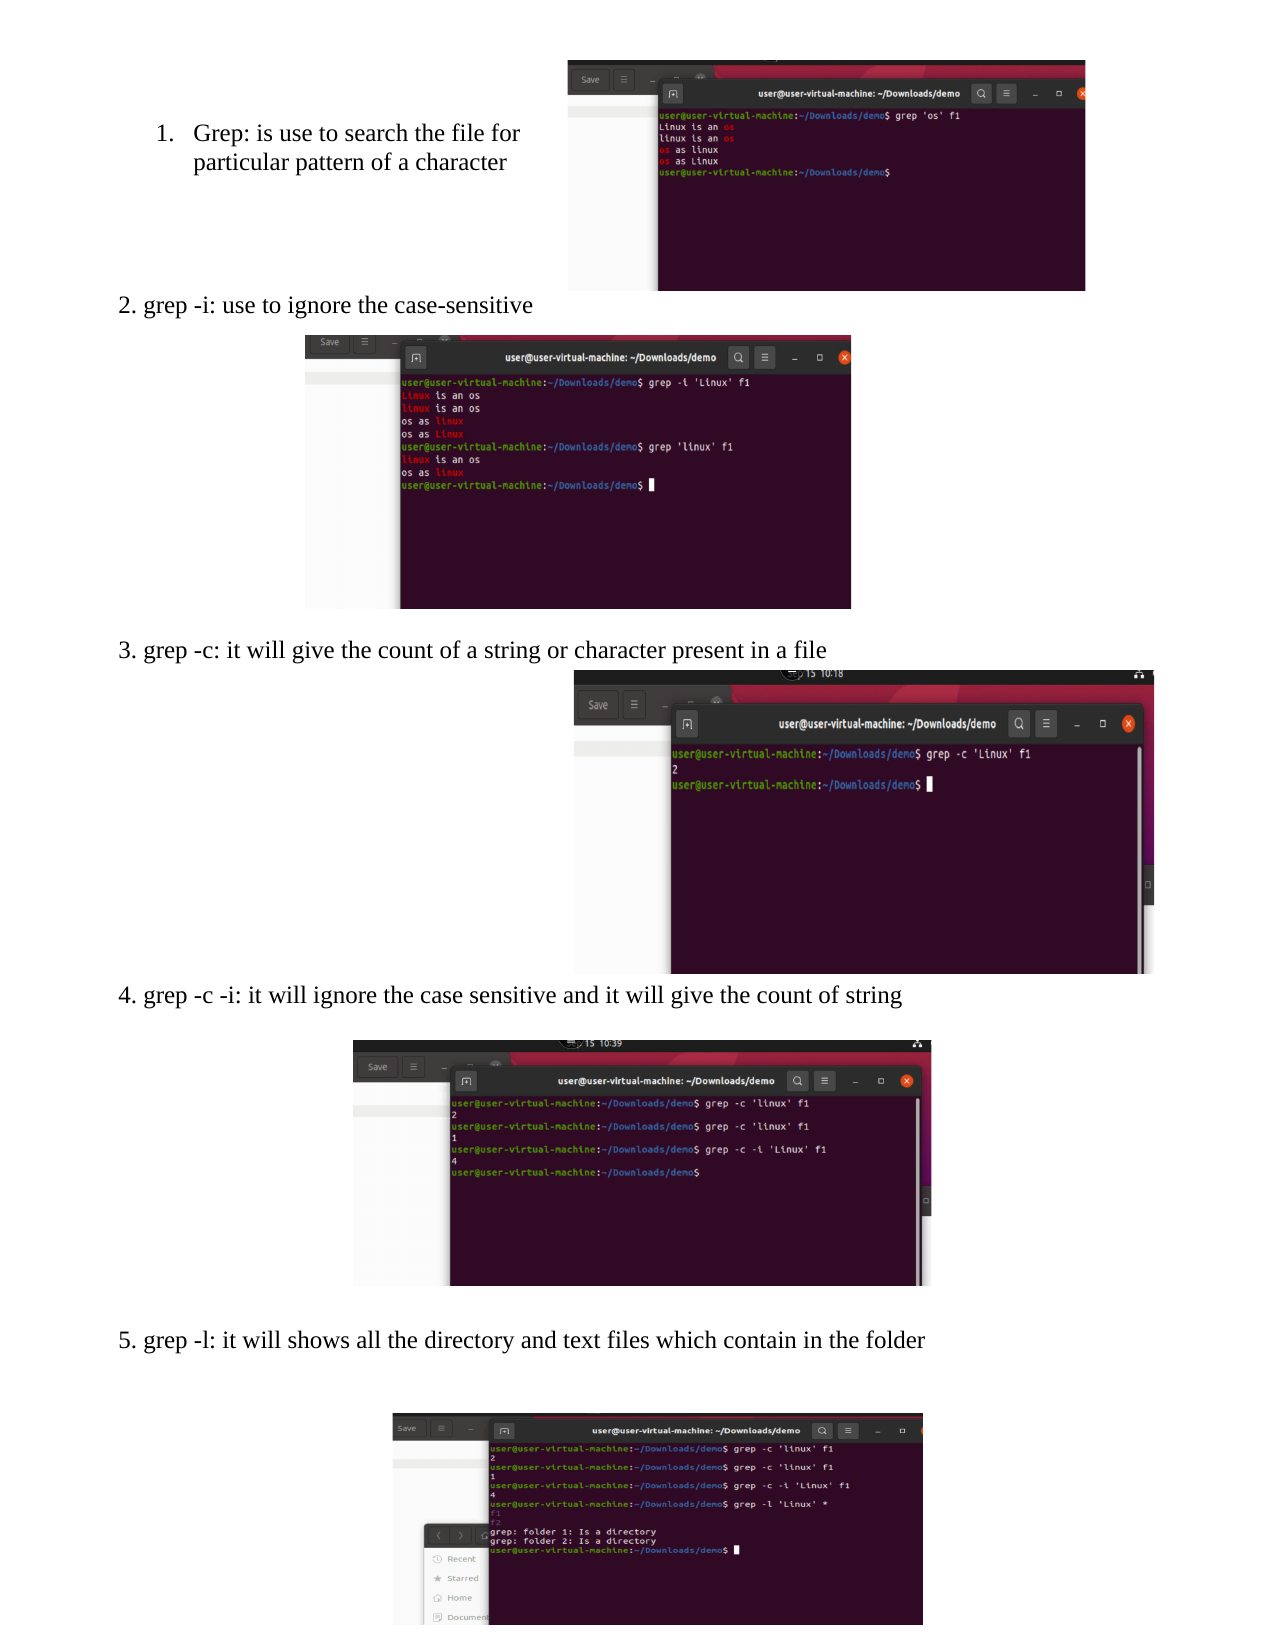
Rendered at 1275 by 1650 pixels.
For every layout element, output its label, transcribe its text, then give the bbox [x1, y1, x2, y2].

text 5. grep -l: it will shows all the directory and text files which contain in the folder [118, 1326, 1157, 1354]
text 4. grep -c -i: it will ignore the case sensitive and it will give the count of string [118, 981, 1157, 1009]
picture [353, 1040, 932, 1286]
list [1086, 118, 1157, 176]
text 3. grep -c: it will give the count of a string or character present in a file [118, 636, 1157, 664]
picture [392, 1413, 923, 1625]
text 2. grep -i: use to ignore the case-sensitive [118, 291, 1157, 319]
list Grep: is use to search the file for particular pattern of a character [156, 118, 567, 176]
picture [573, 670, 1155, 974]
picture [305, 335, 852, 609]
picture [567, 60, 1086, 291]
